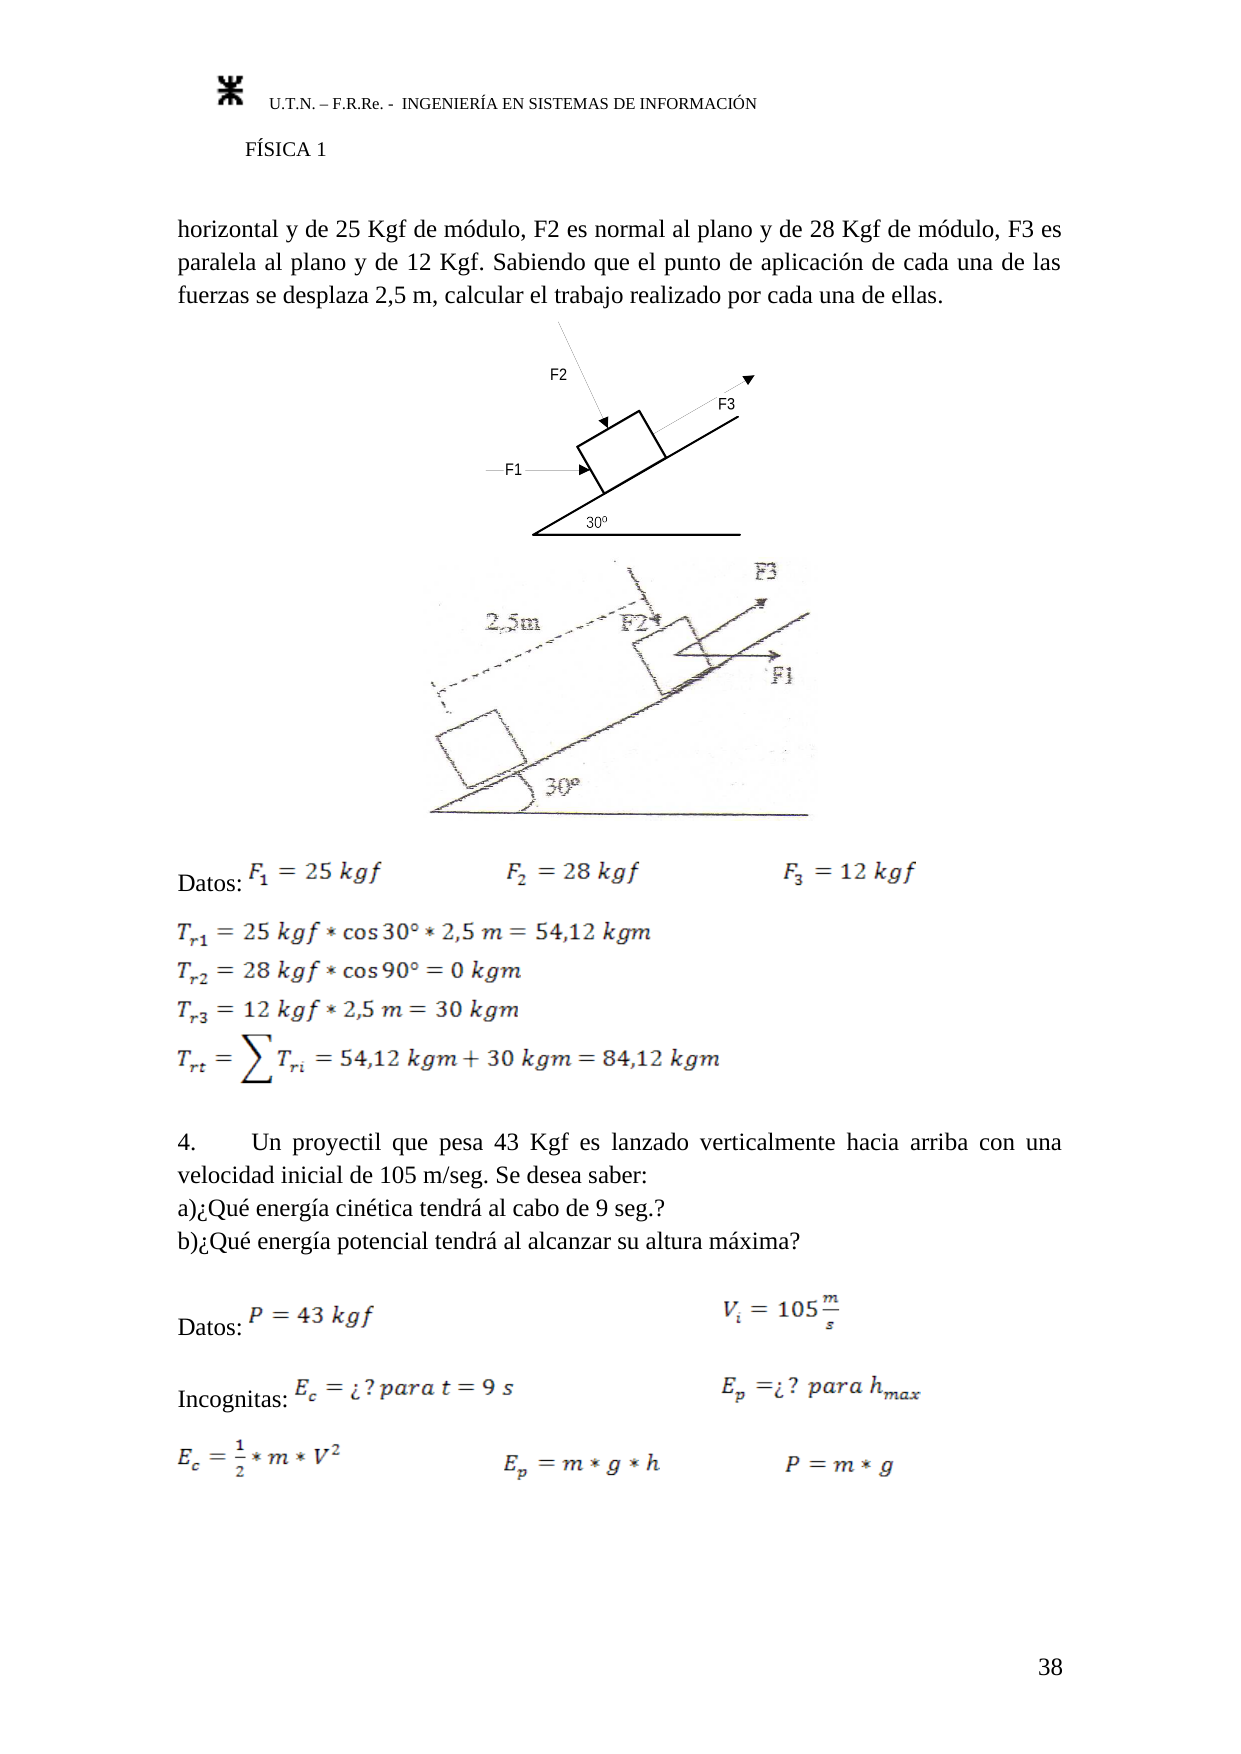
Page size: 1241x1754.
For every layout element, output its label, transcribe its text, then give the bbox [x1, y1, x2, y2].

picture [177, 918, 651, 953]
picture [248, 1301, 374, 1336]
text b)¿Qué energía potencial tendrá al alcanzar su altura máxima? [177, 1226, 1063, 1255]
text horizontal y de 25 Kgf de módulo, F2 es normal al plano y de 28 Kgf de módulo, F3 es paralela al plano y de 12 Kgf. Sabiendo que el punto de aplicación de cada una de las fuerzas se desplaza 2,5 m, calcular el trabajo realizado por cada una de ellas. [177, 214, 1063, 309]
text Incognitas: [177, 1372, 1063, 1431]
picture [723, 1292, 840, 1336]
picture [248, 857, 382, 892]
text 4. Un proyectil que pesa 43 Kgf es lanzado verticalmente hacia arriba con una velocidad inicial de 105 m/seg. Se desea saber: [177, 1127, 1063, 1189]
text Datos: [177, 1292, 1063, 1364]
picture [294, 1373, 515, 1408]
picture [177, 1033, 720, 1090]
picture [506, 857, 640, 892]
picture [721, 1372, 921, 1408]
picture [177, 1438, 342, 1485]
picture [783, 857, 916, 892]
text a)¿Qué energía cinética tendrá al cabo de 9 seg.? [177, 1193, 1063, 1222]
picture [177, 995, 518, 1030]
text Datos: [177, 857, 1063, 912]
picture [177, 956, 521, 991]
picture [422, 557, 818, 821]
picture [785, 1450, 895, 1485]
picture [503, 1449, 660, 1485]
